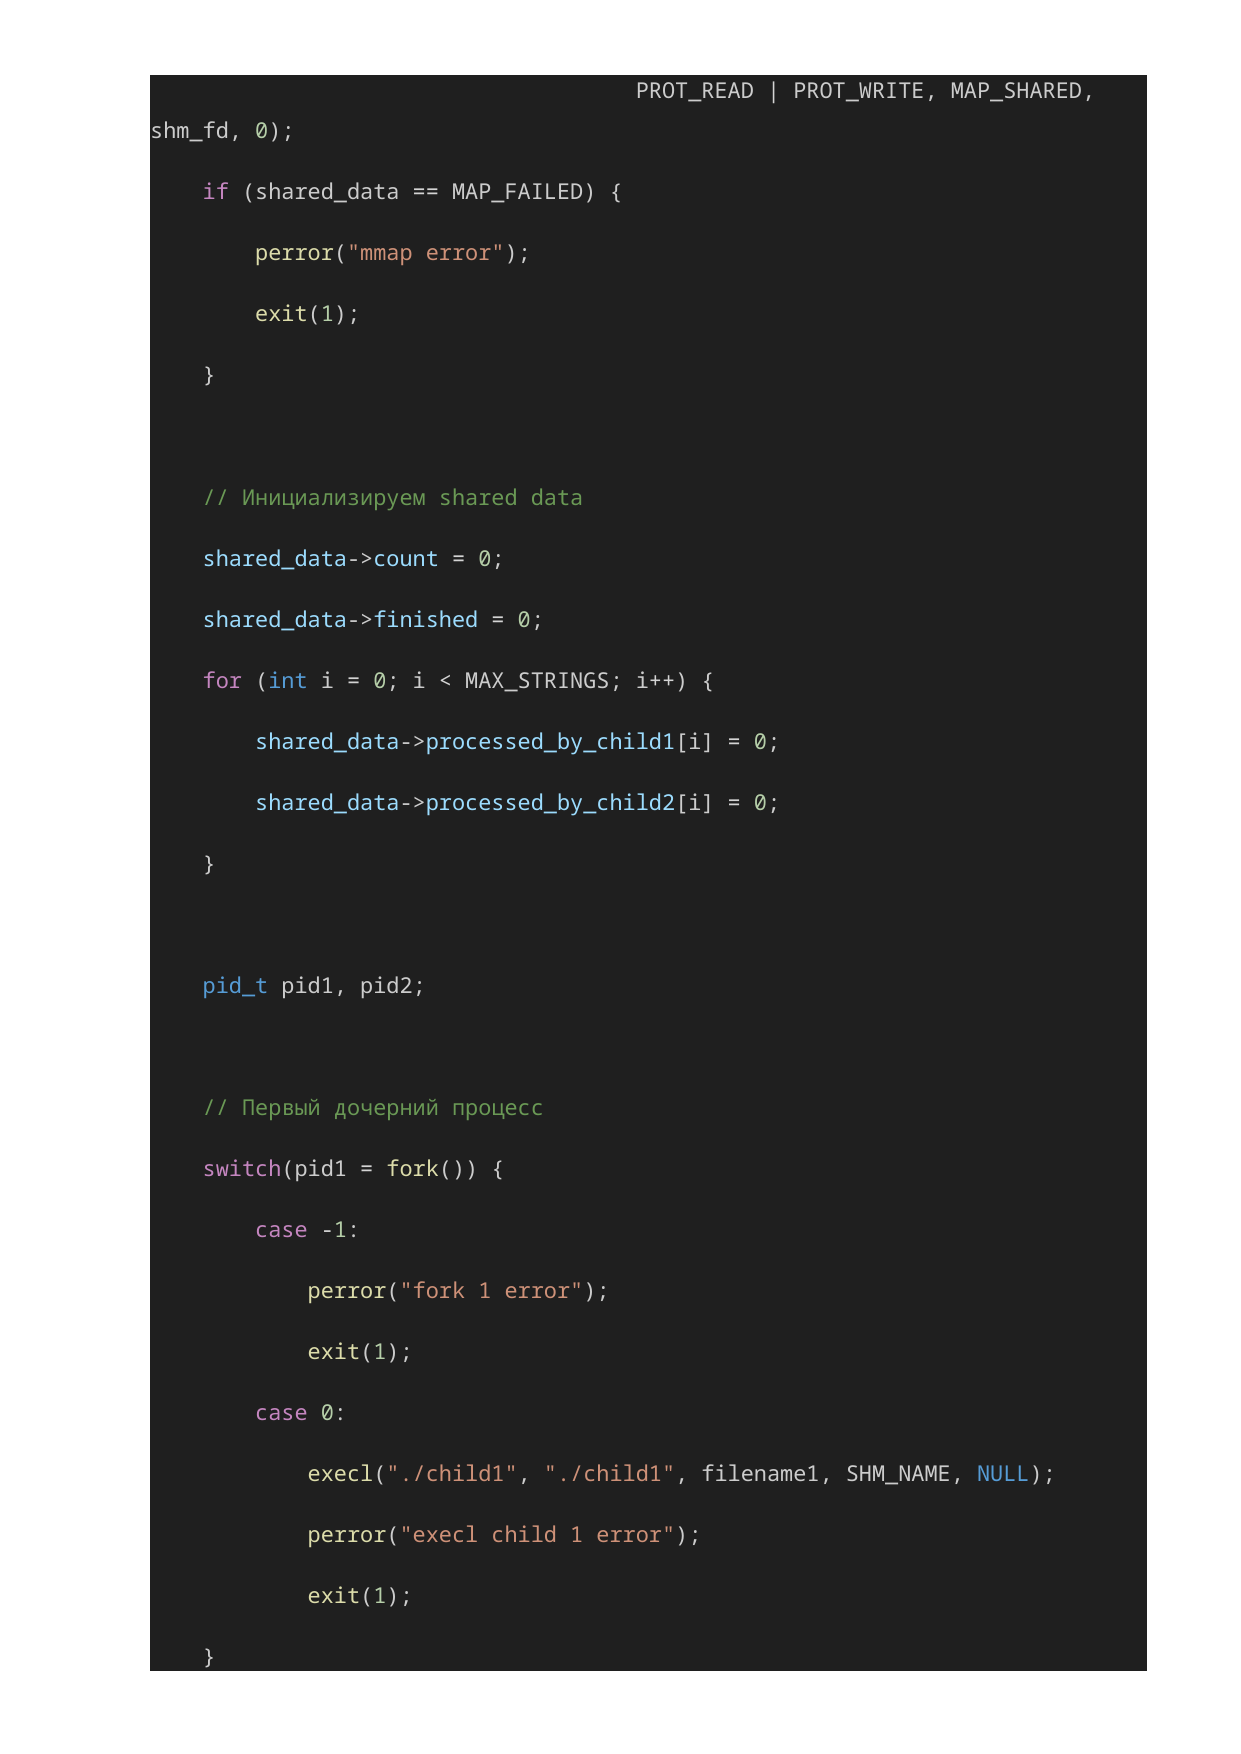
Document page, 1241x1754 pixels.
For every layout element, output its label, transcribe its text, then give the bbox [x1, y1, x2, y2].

text perror("mmap error"); [150, 237, 1147, 267]
text shared_data->processed_by_child2[i] = 0; [150, 787, 1147, 816]
text for (int i = 0; i < MAX_STRINGS; i++) { [150, 664, 1147, 694]
text PROT_READ | PROT_WRITE, MAP_SHARED, shm_fd, 0); [150, 75, 1147, 145]
text exit(1); [150, 298, 1147, 328]
text shared_data->count = 0; [150, 542, 1147, 572]
text shared_data->finished = 0; [150, 603, 1147, 633]
text case 0: [150, 1397, 1147, 1427]
text perror("fork 1 error"); [150, 1275, 1147, 1305]
text exit(1); [150, 1580, 1147, 1610]
text switch(pid1 = fork()) { [150, 1153, 1147, 1183]
text // Первый дочерний процесс [150, 1092, 1147, 1122]
text if (shared_data == MAP_FAILED) { [150, 176, 1147, 206]
text // Инициализируем shared data [150, 481, 1147, 511]
text execl("./child1", "./child1", filename1, SHM_NAME, NULL); [150, 1458, 1147, 1488]
text } [150, 1641, 1147, 1671]
text } [150, 848, 1147, 877]
text perror("execl child 1 error"); [150, 1519, 1147, 1549]
text pid_t pid1, pid2; [150, 970, 1147, 999]
text case -1: [150, 1214, 1147, 1244]
text shared_data->processed_by_child1[i] = 0; [150, 726, 1147, 755]
text exit(1); [150, 1336, 1147, 1366]
text } [150, 359, 1147, 389]
